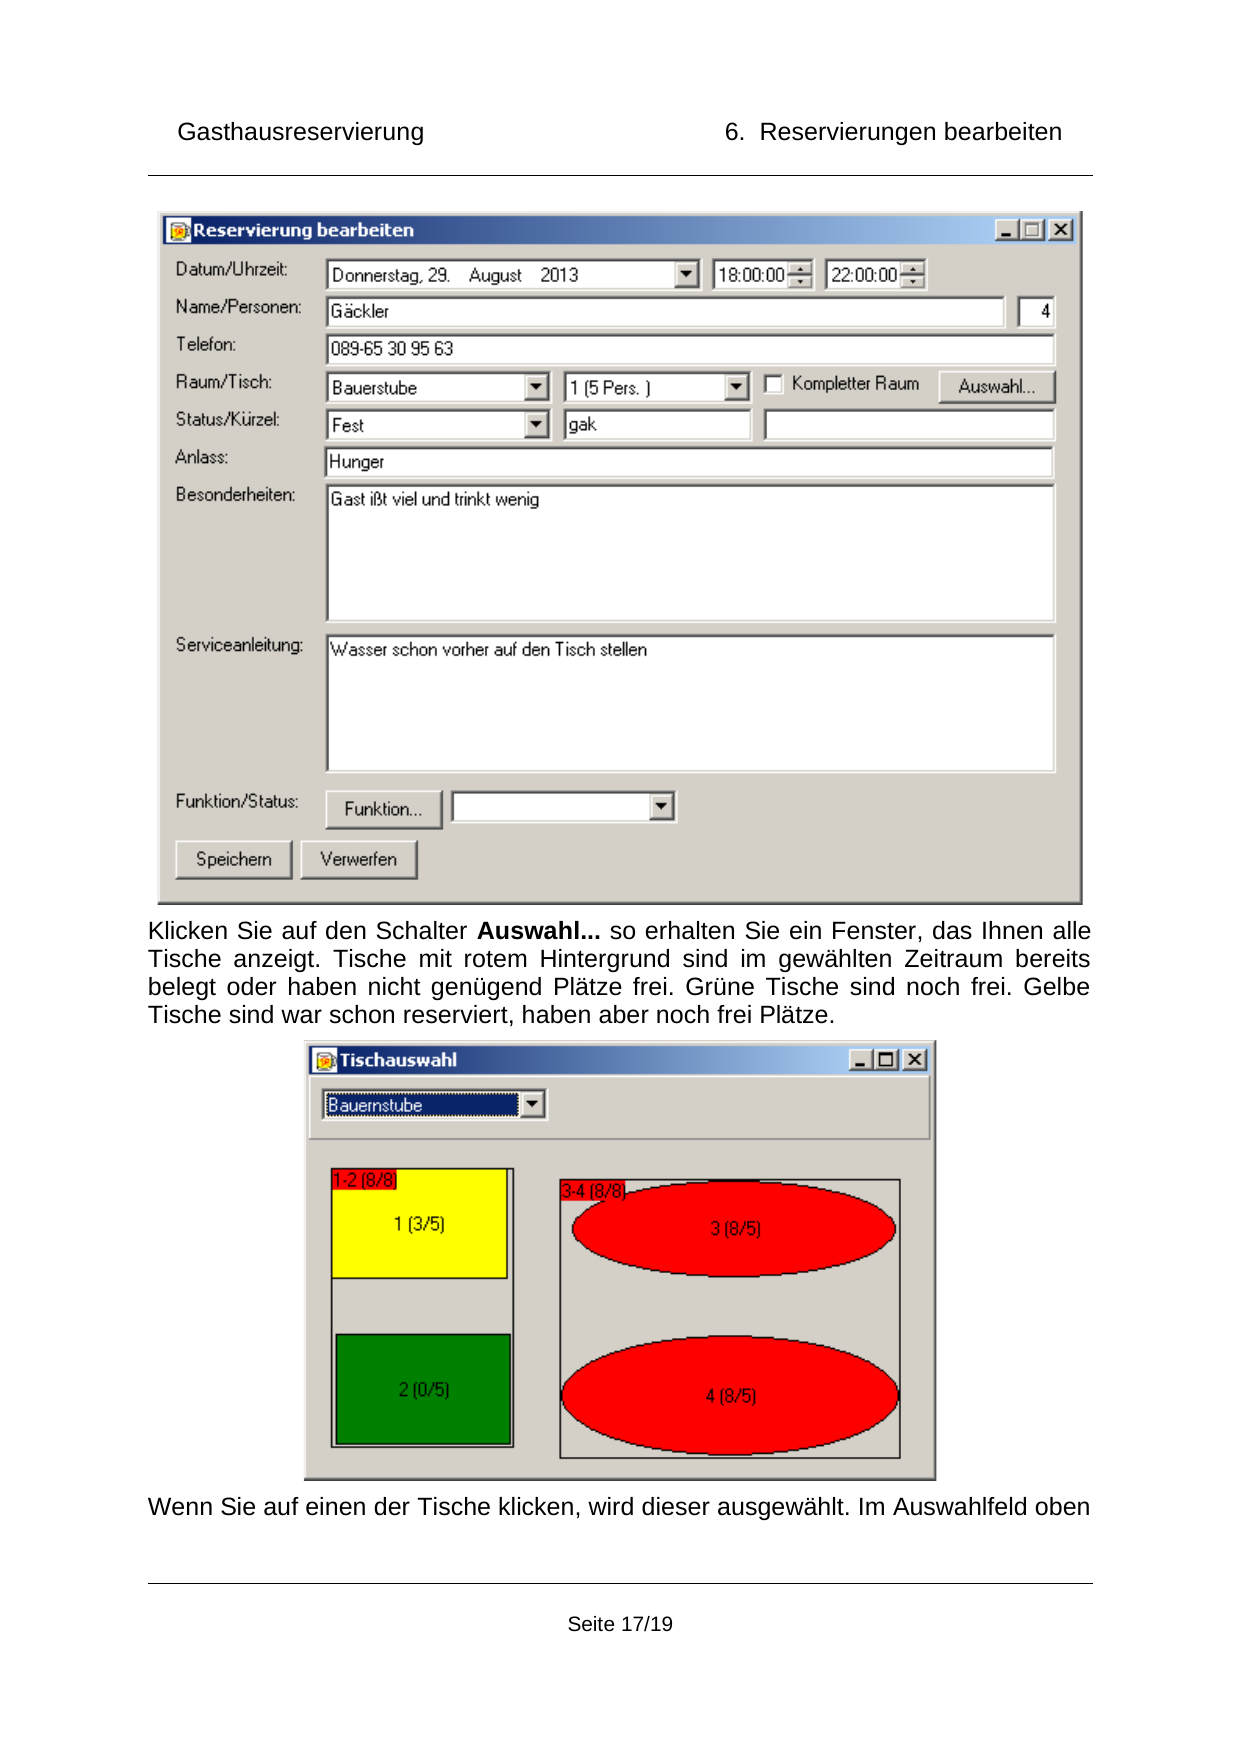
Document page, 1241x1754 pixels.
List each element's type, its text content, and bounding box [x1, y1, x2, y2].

text Wenn Sie auf einen der Tische klicken, wird dieser ausgewählt. Im Auswahlfeld oben [148, 1493, 1093, 1521]
picture [157, 211, 1083, 905]
picture [303, 1040, 937, 1481]
text Klicken Sie auf den Schalter Auswahl... so erhalten Sie ein Fenster, das Ihnen alle Tische anzeigt. Tische mit rotem Hintergrund sind im gewählten Zeitraum bereits belegt oder haben nicht genügend Plätze frei. Grüne Tische sind noch frei. Gelbe Tische sind war schon reserviert, haben aber noch frei Plätze. [148, 917, 1093, 1029]
